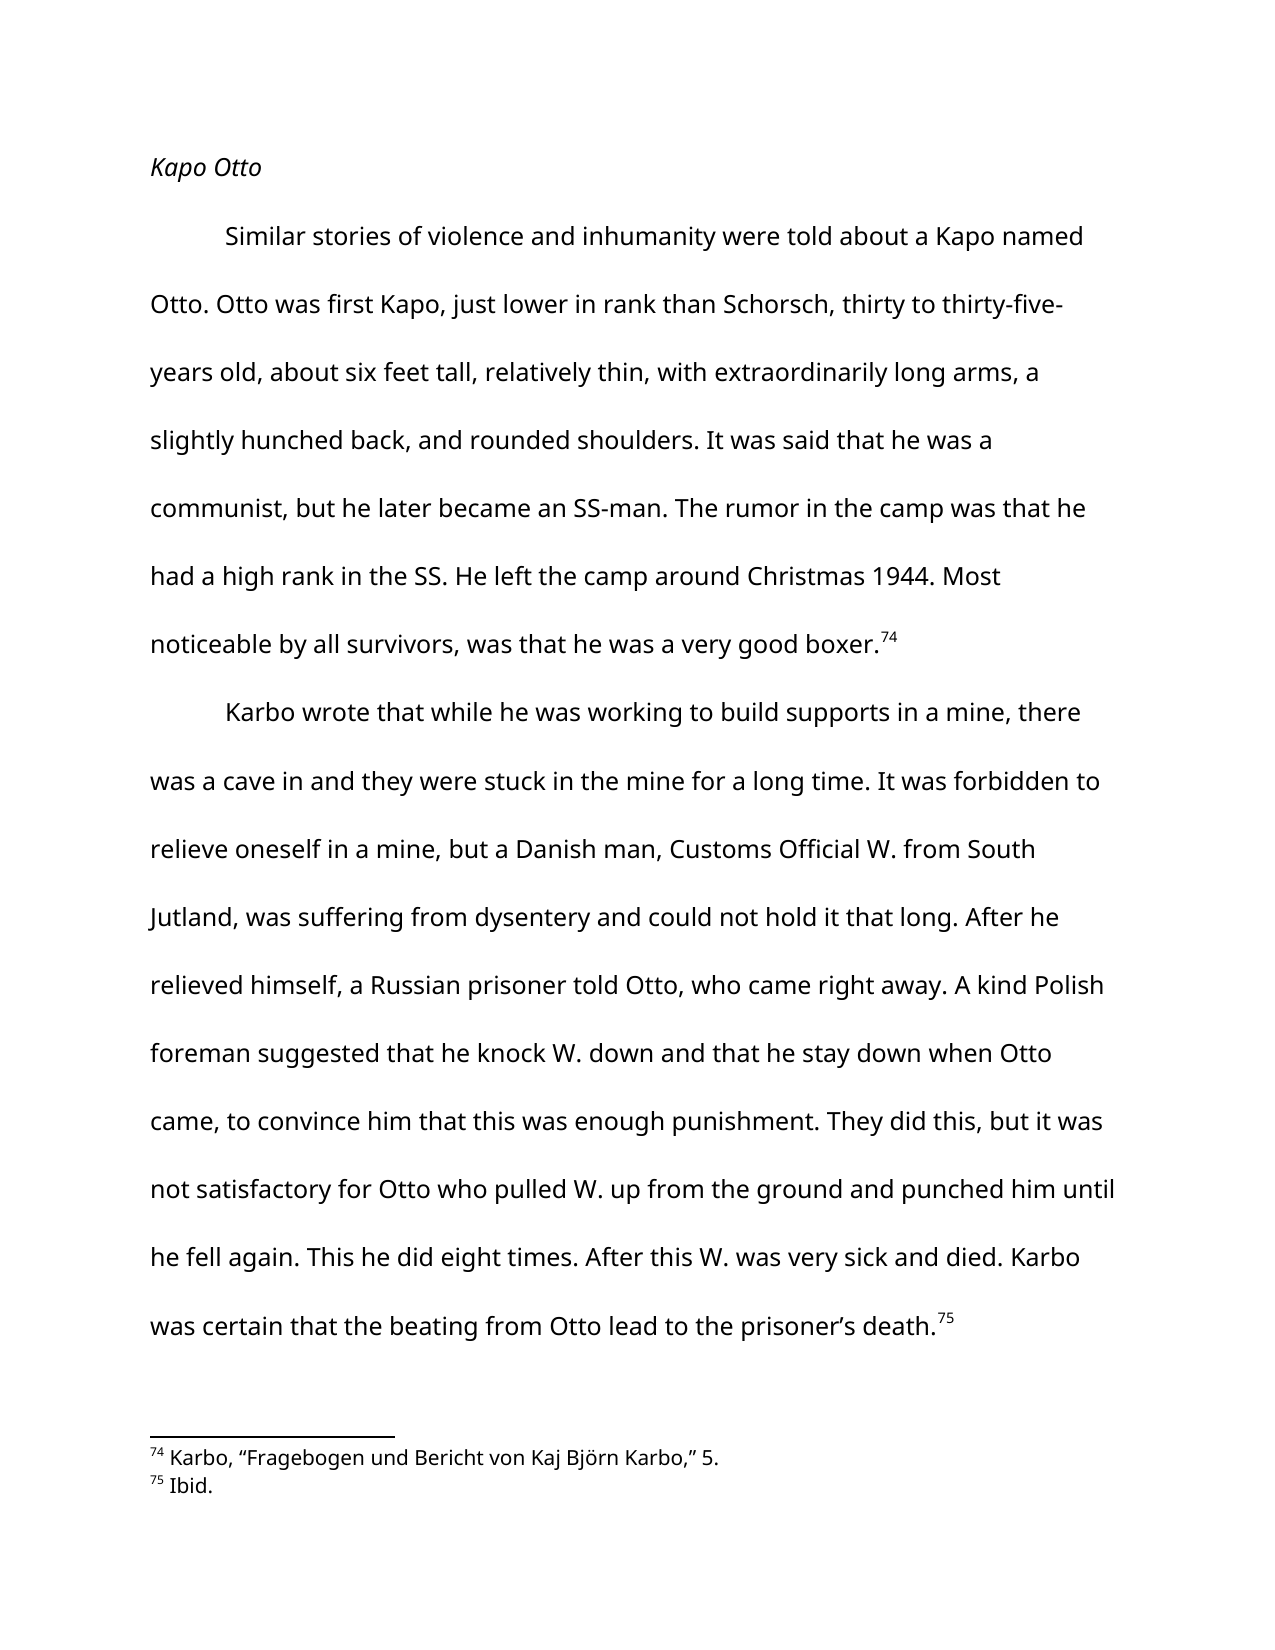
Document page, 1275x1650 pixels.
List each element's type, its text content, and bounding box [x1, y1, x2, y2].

text Similar stories of violence and inhumanity were told about a Kapo named Otto. Otto was first Kapo, just lower in rank than Schorsch, thirty to thirty-five-years old, about six feet tall, relatively thin, with extraordinarily long arms, a slightly hunched back, and rounded shoulders. It was said that he was a communist, but he later became an SS-man. The rumor in the camp was that he had a high rank in the SS. He left the camp around Christmas 1944. Most noticeable by all survivors, was that he was a very good boxer. [150, 218, 1125, 661]
text Ibid. [150, 1472, 1125, 1500]
text Kapo Otto [150, 150, 1125, 184]
text Karbo wrote that while he was working to build supports in a mine, there was a cave in and they were stuck in the mine for a long time. It was forbidden to relieve oneself in a mine, but a Danish man, Customs Official W. from South Jutland, was suffering from dysentery and could not hold it that long. After he relieved himself, a Russian prisoner told Otto, who came right away. A kind Polish foreman suggested that he knock W. down and that he stay down when Otto came, to convince him that this was enough punishment. They did this, but it was not satisfactory for Otto who pulled W. up from the ground and punched him until he fell again. This he did eight times. After this W. was very sick and died. Karbo was certain that the beating from Otto lead to the prisoner’s death. [150, 695, 1125, 1342]
text Karbo, “Fragebogen und Bericht von Kaj Björn Karbo,” 5. [150, 1443, 1125, 1472]
